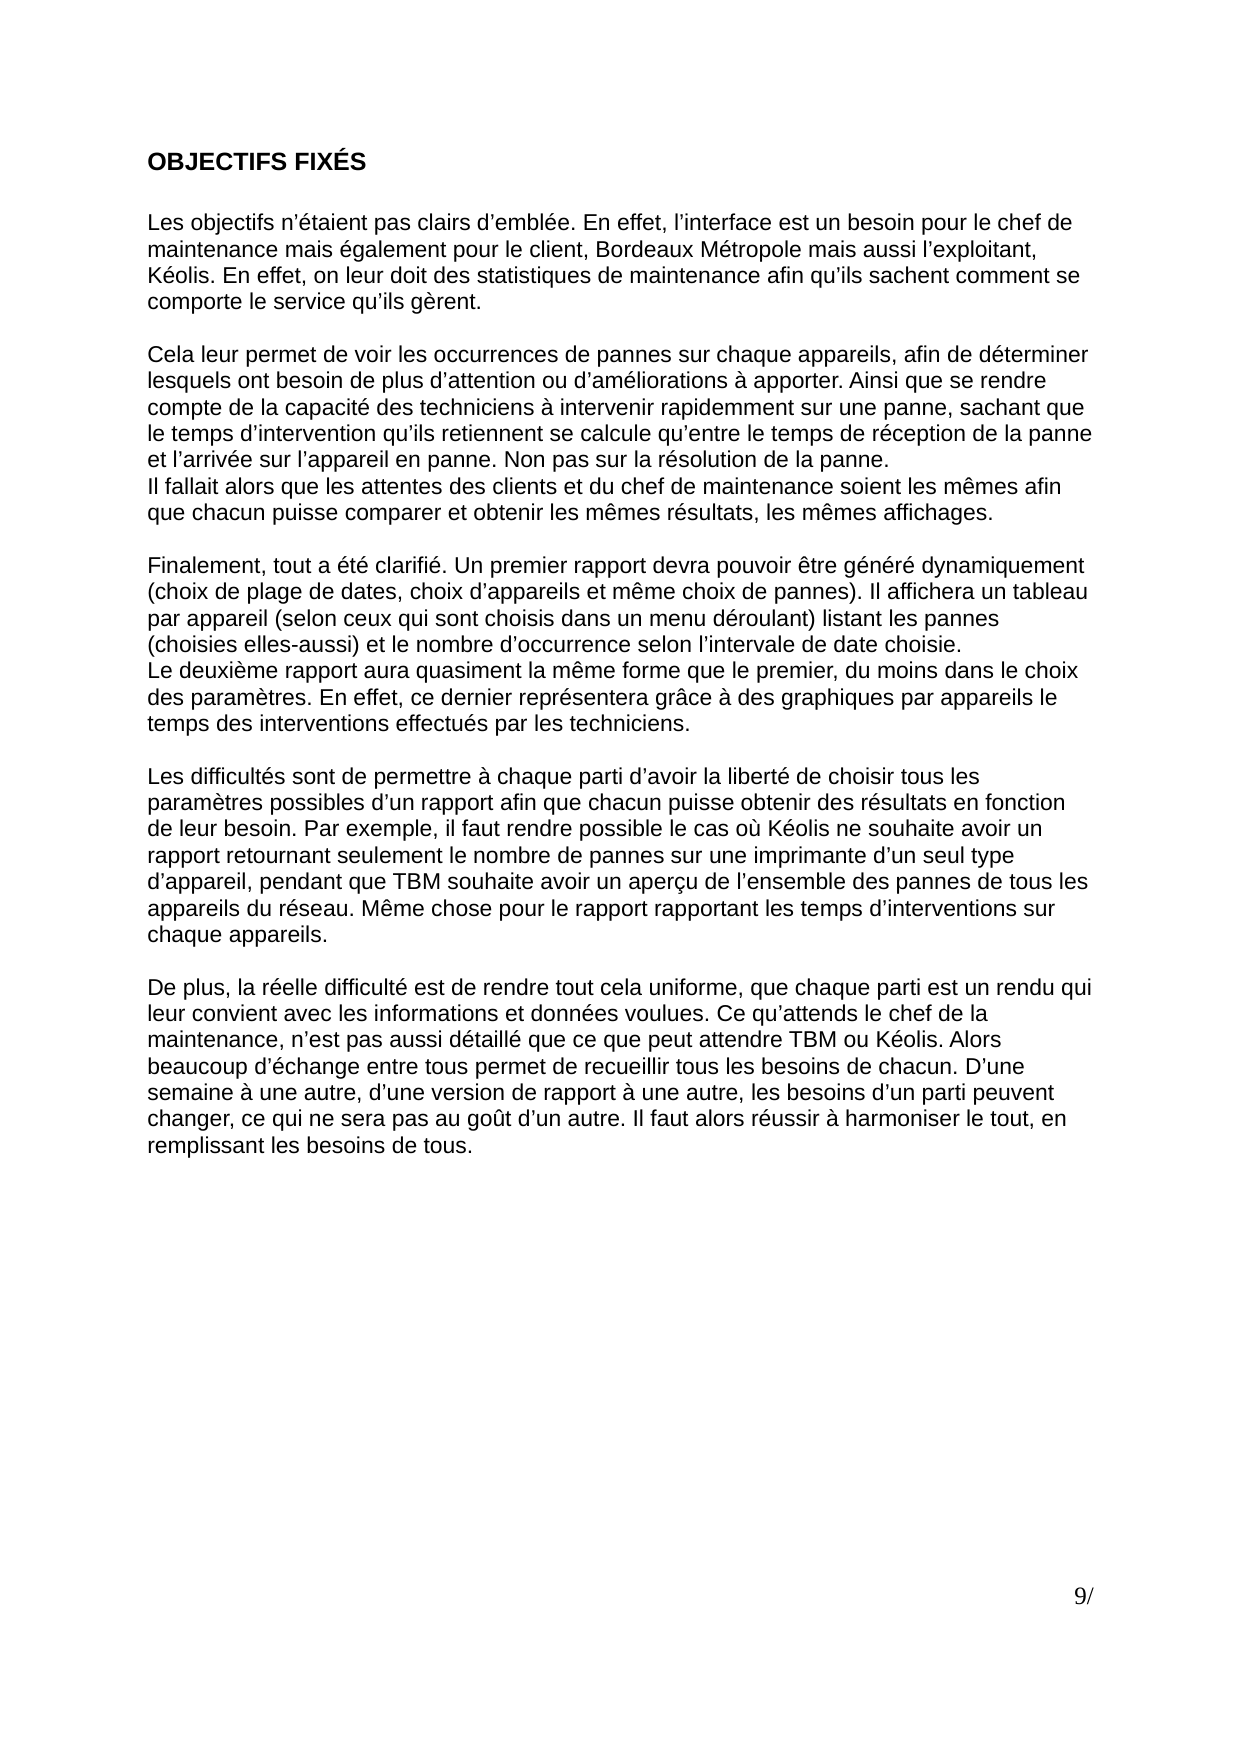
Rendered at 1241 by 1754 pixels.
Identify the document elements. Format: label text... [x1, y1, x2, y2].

text Les objectifs n’étaient pas clairs d’emblée. En effet, l’interface est un besoin pour le chef de maintenance mais également pour le client, Bordeaux Métropole mais aussi l’exploitant, Kéolis. En effet, on leur doit des statistiques de maintenance afin qu’ils sachent comment se comporte le service qu’ils gèrent. [147, 209, 1093, 315]
text De plus, la réelle difficulté est de rendre tout cela uniforme, que chaque parti est un rendu qui leur convient avec les informations et données voulues. Ce qu’attends le chef de la maintenance, n’est pas aussi détaillé que ce que peut attendre TBM ou Kéolis. Alors beaucoup d’échange entre tous permet de recueillir tous les besoins de chacun. D’une semaine à une autre, d’une version de rapport à une autre, les besoins d’un parti peuvent changer, ce qui ne sera pas au goût d’un autre. Il faut alors réussir à harmoniser le tout, en remplissant les besoins de tous. [147, 973, 1093, 1158]
text Il fallait alors que les attentes des clients et du chef de maintenance soient les mêmes afin que chacun puisse comparer et obtenir les mêmes résultats, les mêmes affichages. [147, 473, 1093, 526]
text Les difficultés sont de permettre à chaque parti d’avoir la liberté de choisir tous les paramètres possibles d’un rapport afin que chacun puisse obtenir des résultats en fonction de leur besoin. Par exemple, il faut rendre possible le cas où Kéolis ne souhaite avoir un rapport retournant seulement le nombre de pannes sur une imprimante d’un seul type d’appareil, pendant que TBM souhaite avoir un aperçu de l’ensemble des pannes de tous les appareils du réseau. Même chose pour le rapport rapportant les temps d’interventions sur chaque appareils. [147, 763, 1093, 947]
text Le deuxième rapport aura quasiment la même forme que le premier, du moins dans le choix des paramètres. En effet, ce dernier représentera grâce à des graphiques par appareils le temps des interventions effectués par les techniciens. [147, 657, 1093, 736]
text Finalement, tout a été clarifié. Un premier rapport devra pouvoir être généré dynamiquement (choix de plage de dates, choix d’appareils et même choix de pannes). Il affichera un tableau par appareil (selon ceux qui sont choisis dans un menu déroulant) listant les pannes (choisies elles-aussi) et le nombre d’occurrence selon l’intervale de date choisie. [147, 552, 1093, 657]
text Cela leur permet de voir les occurrences de pannes sur chaque appareils, afin de déterminer lesquels ont besoin de plus d’attention ou d’améliorations à apporter. Ainsi que se rendre compte de la capacité des techniciens à intervenir rapidemment sur une panne, sachant que le temps d’intervention qu’ils retiennent se calcule qu’entre le temps de réception de la panne et l’arrivée sur l’appareil en panne. Non pas sur la résolution de la panne. [147, 341, 1093, 473]
text OBJECTIFS FIXÉS [147, 147, 1093, 176]
